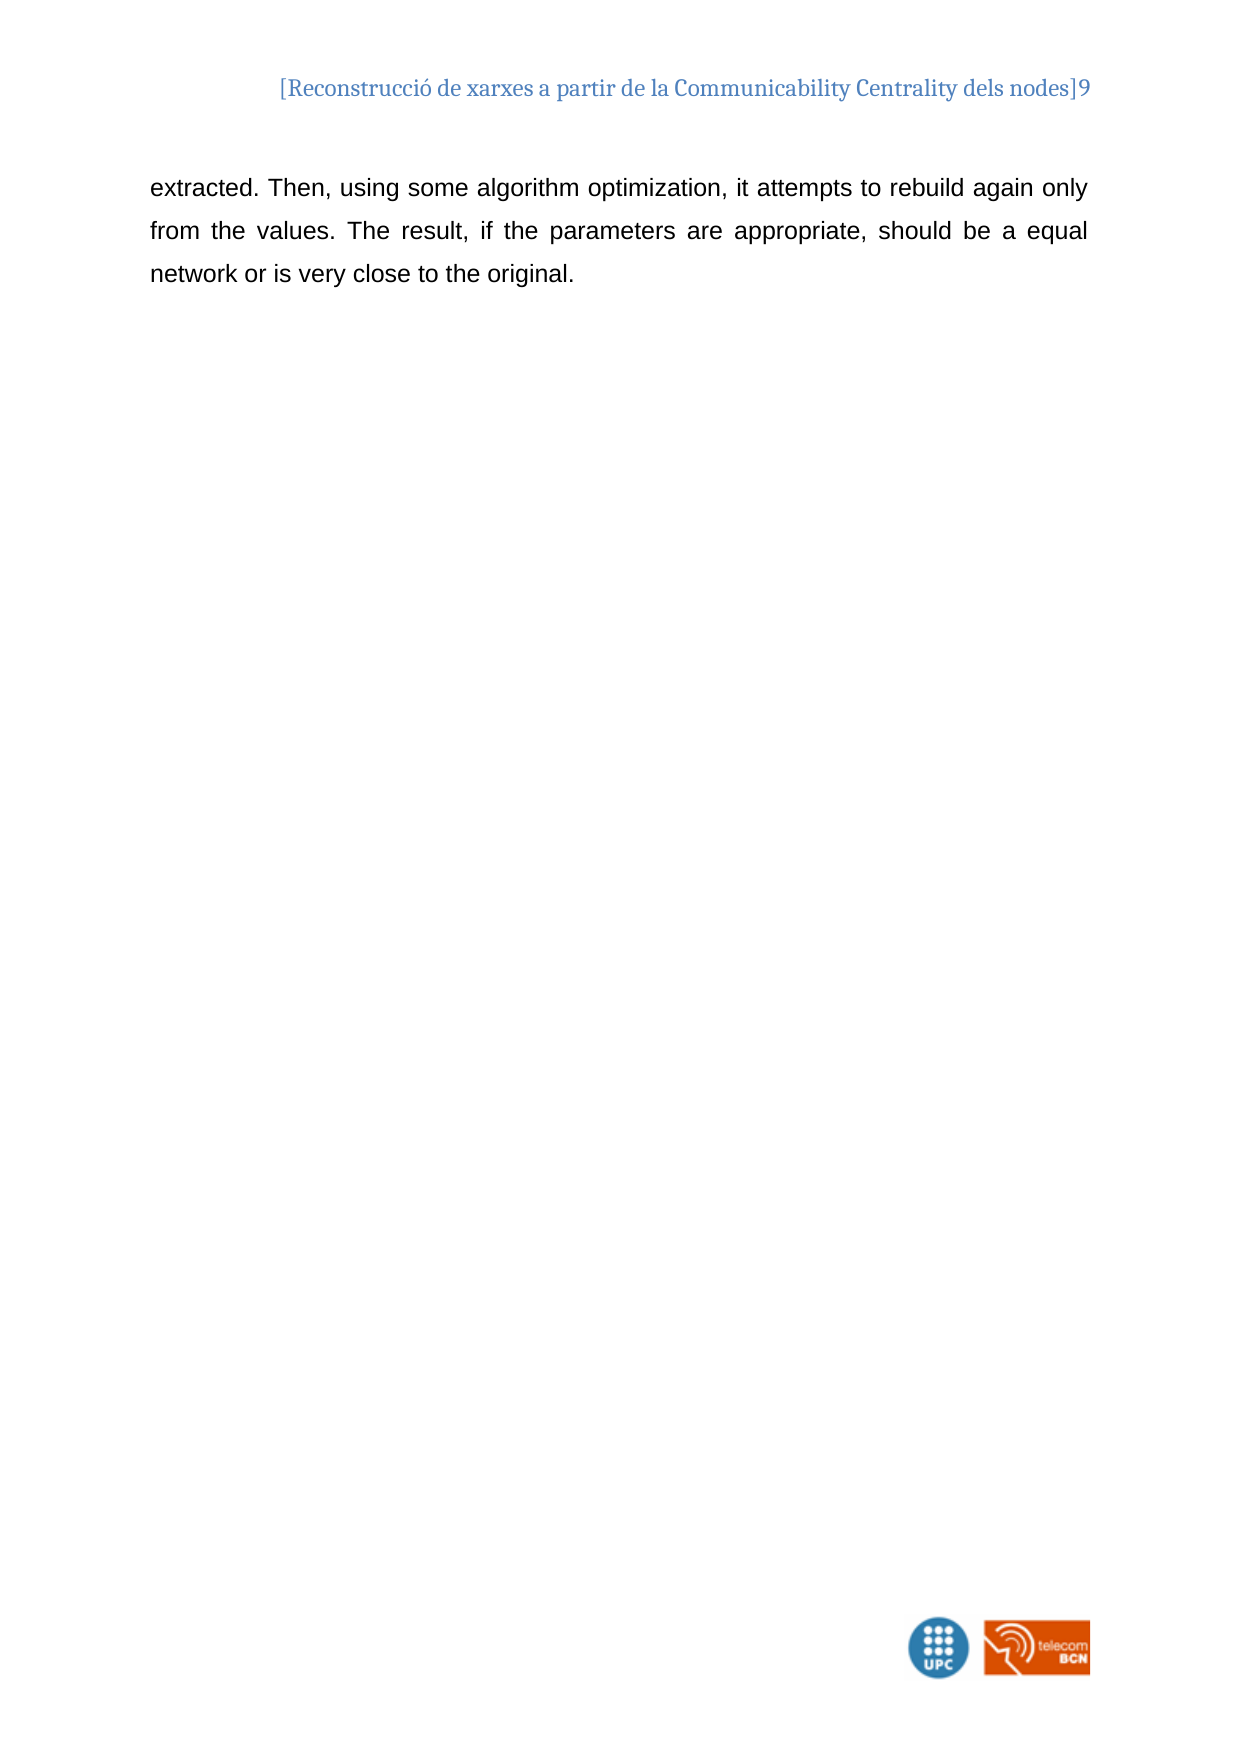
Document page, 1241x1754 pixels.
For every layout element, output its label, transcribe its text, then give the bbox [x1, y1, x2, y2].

picture [904, 1614, 1091, 1681]
text extracted. Then, using some algorithm optimization, it attempts to rebuild again only from the values. The result, if the parameters are appropriate, should be a equal network or is very close to the original. [150, 173, 1090, 288]
